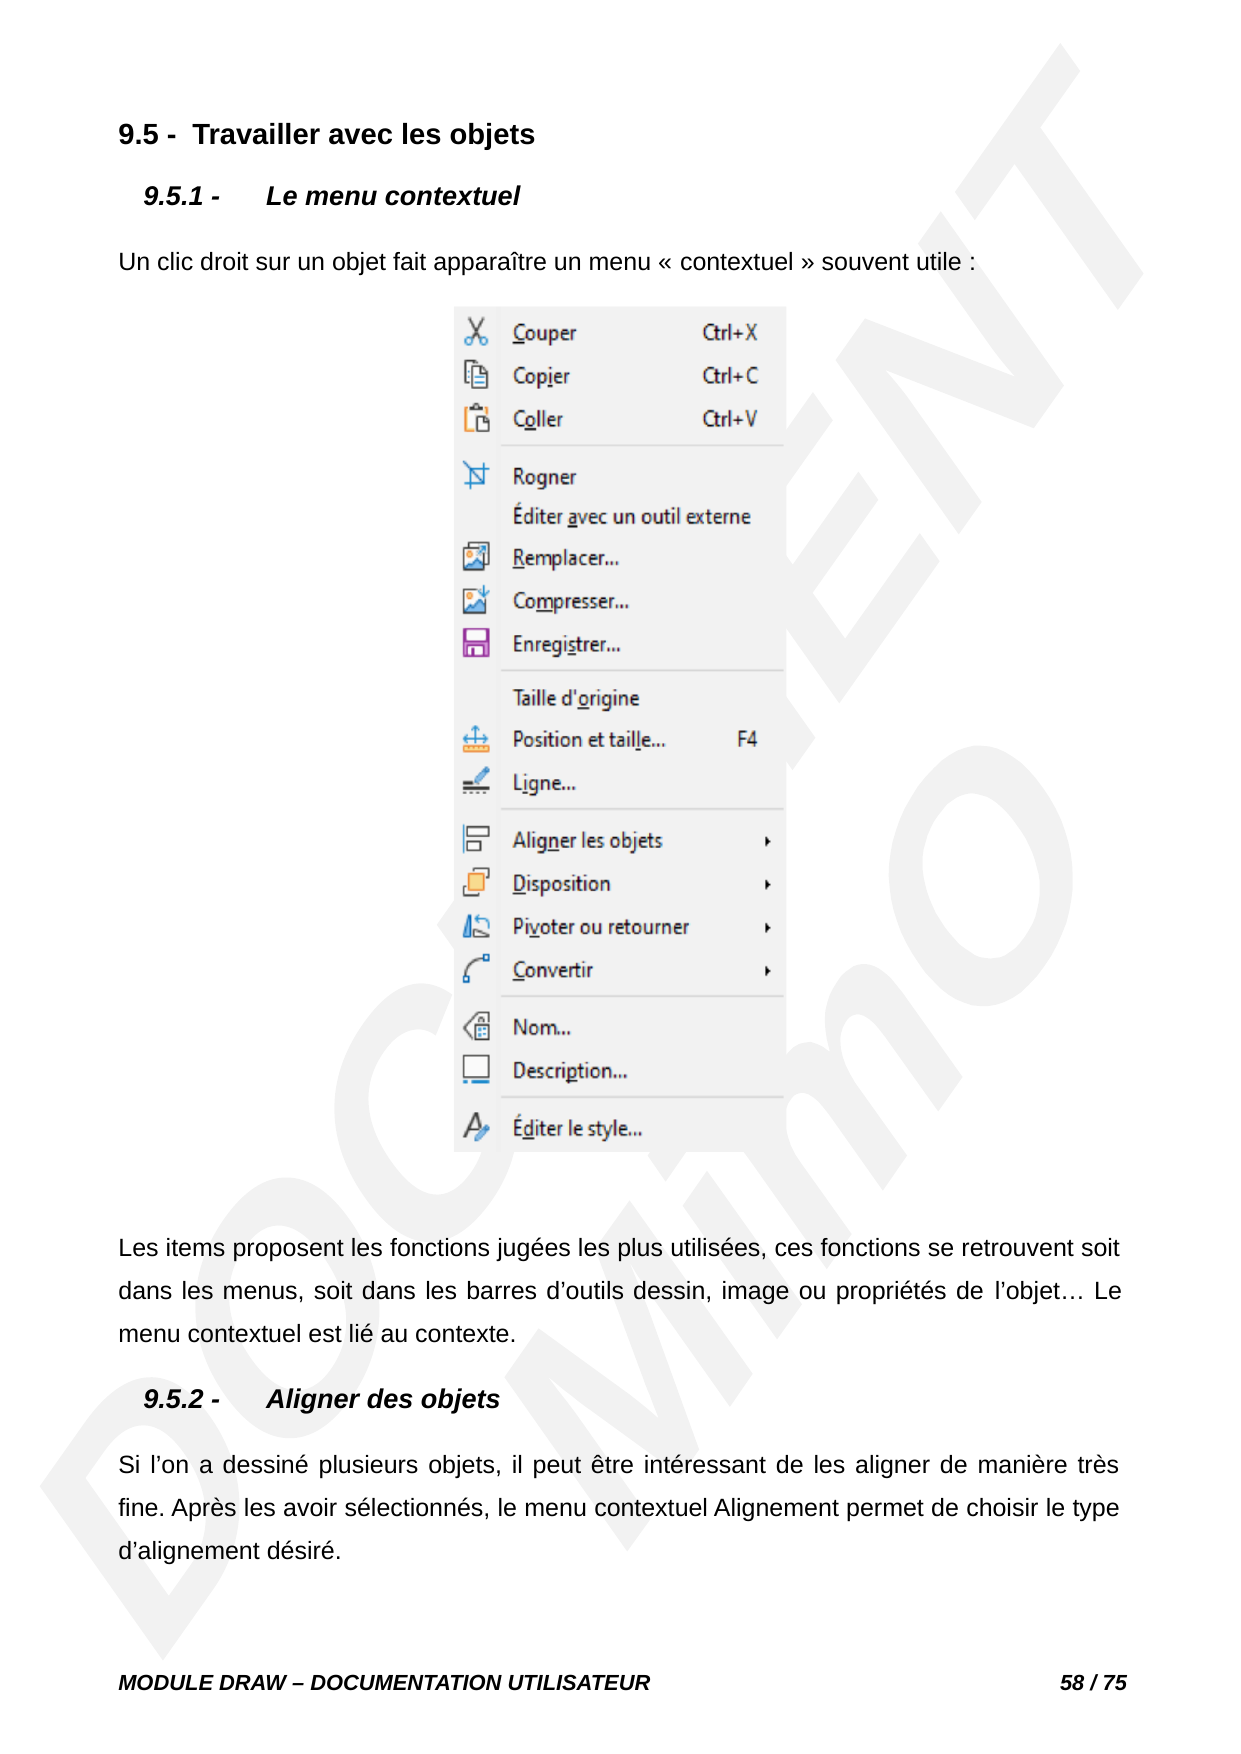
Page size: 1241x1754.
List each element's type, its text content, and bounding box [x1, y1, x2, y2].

subtitle Aligner des objets [143, 1383, 1122, 1414]
text Si l’on a dessiné plusieurs objets, il peut être intéressant de les aligner de manière très fine. Après les avoir sélectionnés, le menu contextuel Alignement permet de choisir le type d’alignement désiré. [118, 1450, 1122, 1565]
text Un clic droit sur un objet fait apparaître un menu « contextuel » souvent utile : [118, 247, 1122, 276]
subtitle Le menu contextuel [143, 180, 1122, 211]
picture [453, 306, 787, 1152]
text Les items proposent les fonctions jugées les plus utilisées, ces fonctions se retrouvent soit dans les menus, soit dans les barres d’outils dessin, image ou propriétés de l’objet… Le menu contextuel est lié au contexte. [118, 1232, 1122, 1347]
subtitle Travailler avec les objets [118, 117, 1122, 151]
